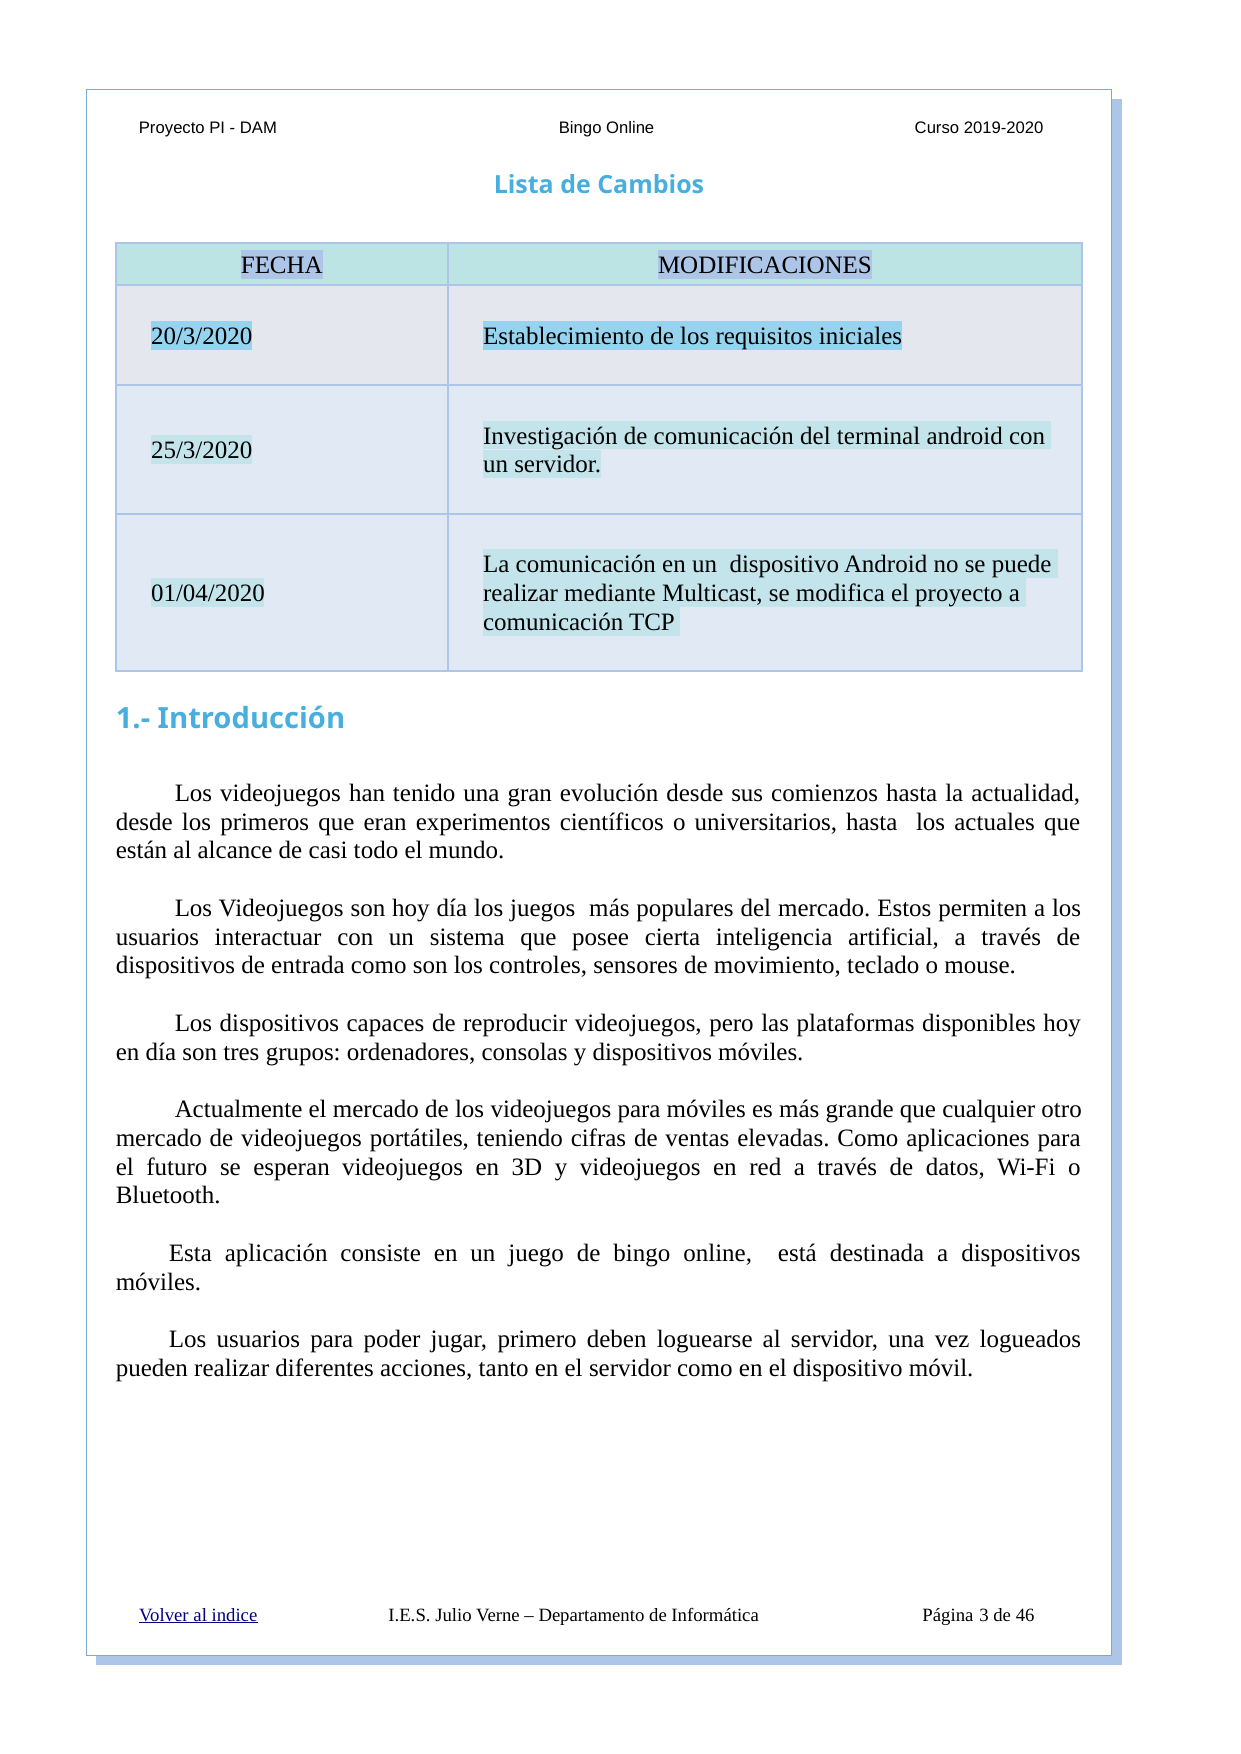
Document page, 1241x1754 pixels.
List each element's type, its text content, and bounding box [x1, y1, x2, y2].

table_header FECHA [117, 244, 447, 284]
subtitle Lista de Cambios [116, 167, 1082, 201]
table_cell Establecimiento de los requisitos iniciales [449, 286, 1081, 384]
text Los dispositivos capaces de reproducir videojuegos, pero las plataformas disponibles hoy en día son tres grupos: ordenadores, consolas y dispositivos móviles. [116, 1008, 1082, 1066]
table_cell 20/3/2020 [117, 286, 447, 384]
table_cell 25/3/2020 [117, 386, 447, 513]
table_cell Investigación de comunicación del terminal android con un servidor. [449, 386, 1081, 513]
text Actualmente el mercado de los videojuegos para móviles es más grande que cualquier otro mercado de videojuegos portátiles, teniendo cifras de ventas elevadas. Como aplicaciones para el futuro se esperan videojuegos en 3D y videojuegos en red a través de datos, Wi-Fi o Bluetooth. [116, 1094, 1082, 1209]
table_cell La comunicación en un dispositivo Android no se puede realizar mediante Multicast, se modifica el proyecto a comunicación TCP [449, 515, 1081, 670]
text Los usuarios para poder jugar, primero deben loguearse al servidor, una vez logueados pueden realizar diferentes acciones, tanto en el servidor como en el dispositivo móvil. [116, 1324, 1082, 1382]
table_header MODIFICACIONES [449, 244, 1081, 284]
table_cell 01/04/2020 [117, 515, 447, 670]
subtitle 1.- Introducción [116, 697, 1023, 737]
text Los Videojuegos son hoy día los juegos más populares del mercado. Estos permiten a los usuarios interactuar con un sistema que posee cierta inteligencia artificial, a través de dispositivos de entrada como son los controles, sensores de movimiento, teclado o mouse. [116, 893, 1082, 979]
text Los videojuegos han tenido una gran evolución desde sus comienzos hasta la actualidad, desde los primeros que eran experimentos científicos o universitarios, hasta los actuales que están al alcance de casi todo el mundo. [116, 778, 1082, 864]
text Esta aplicación consiste en un juego de bingo online, está destinada a dispositivos móviles. [116, 1238, 1082, 1296]
